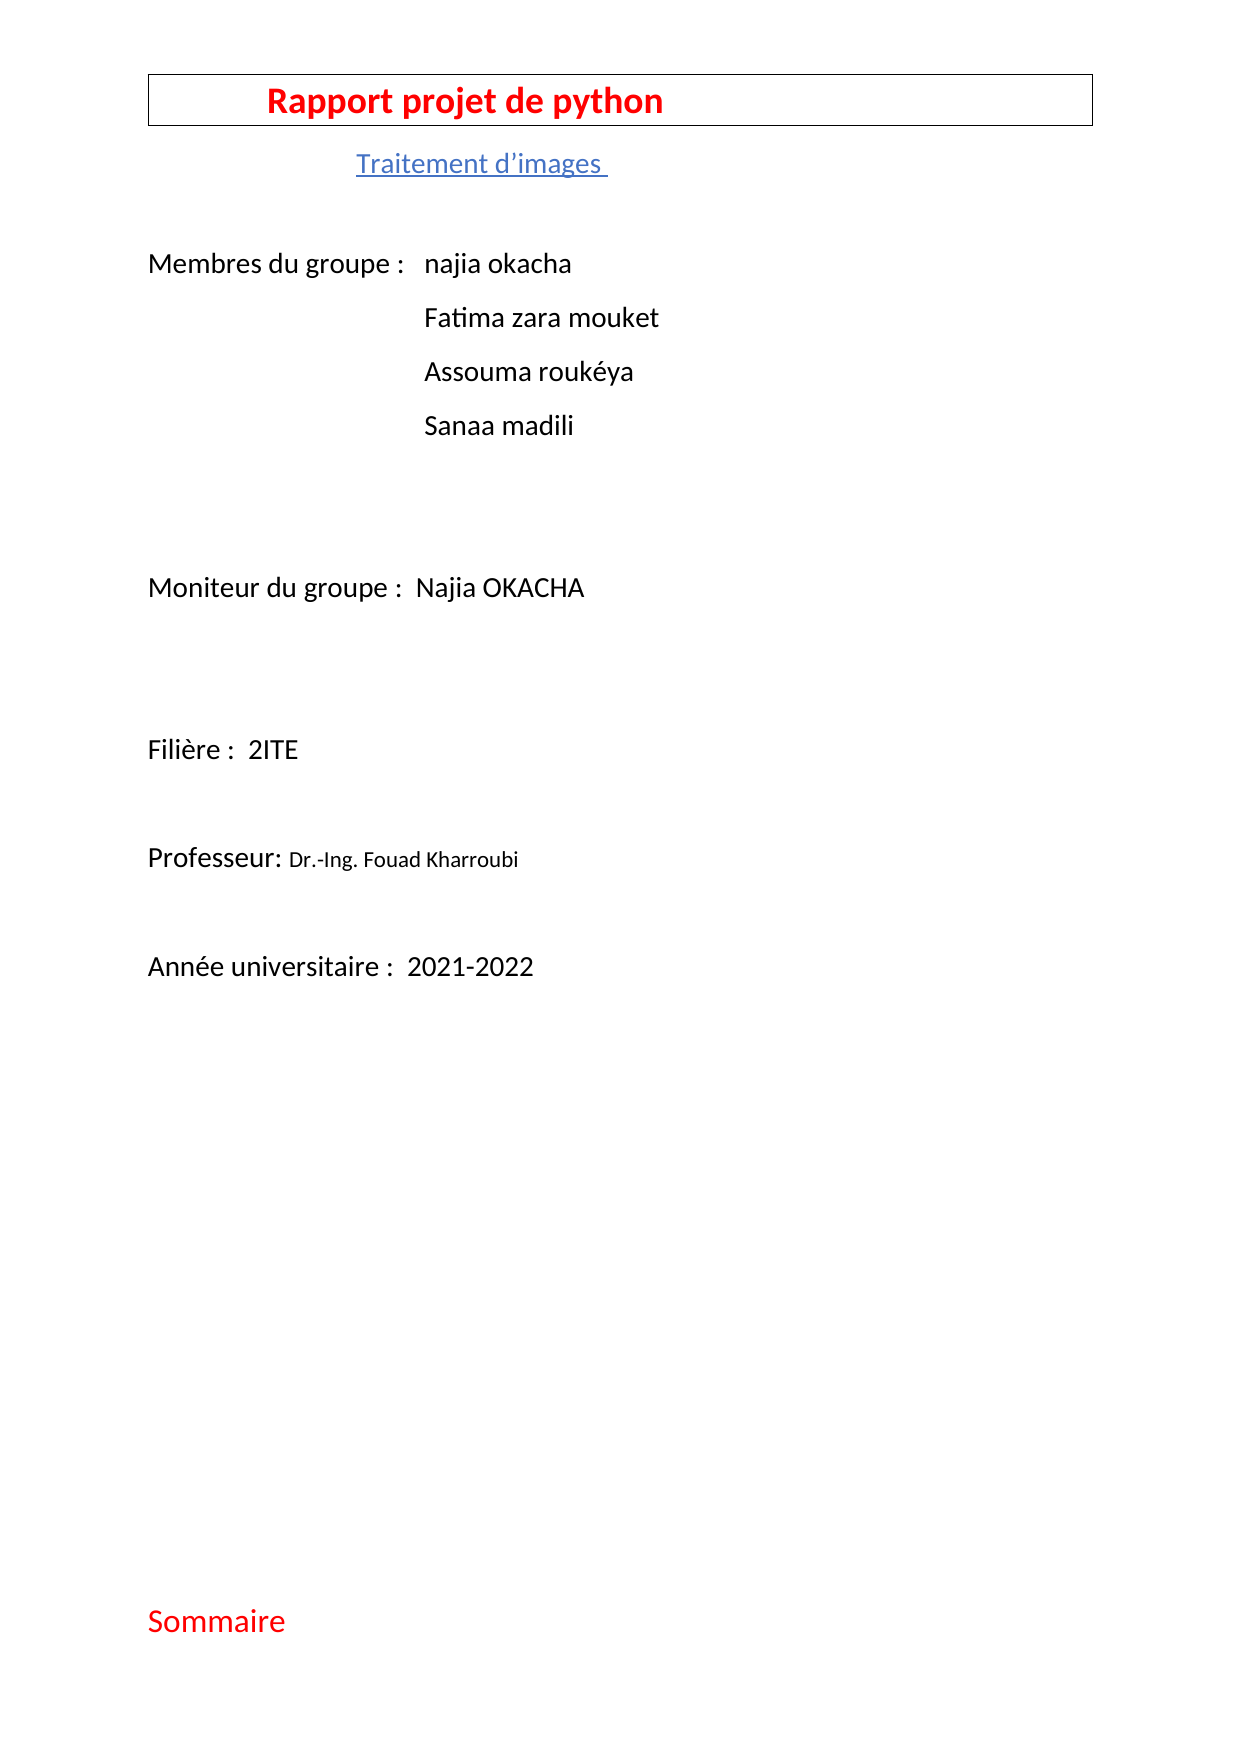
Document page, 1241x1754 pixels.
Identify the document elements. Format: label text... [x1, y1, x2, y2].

text Sommaire [148, 1600, 1093, 1641]
text Rapport projet de python [149, 75, 1092, 125]
text Filière : 2ITE [148, 731, 1093, 767]
text Fatima zara mouket [148, 299, 1093, 334]
text Traitement d’images [148, 145, 1093, 180]
text Membres du groupe : najia okacha [148, 245, 1093, 281]
text Professeur: Dr.-Ing. Fouad Kharroubi [148, 839, 1093, 875]
text Assouma roukéya [148, 353, 1093, 389]
text Année universitaire : 2021-2022 [148, 948, 1093, 983]
text Sanaa madili [148, 407, 1093, 443]
text Moniteur du groupe : Najia OKACHA [148, 569, 1093, 605]
